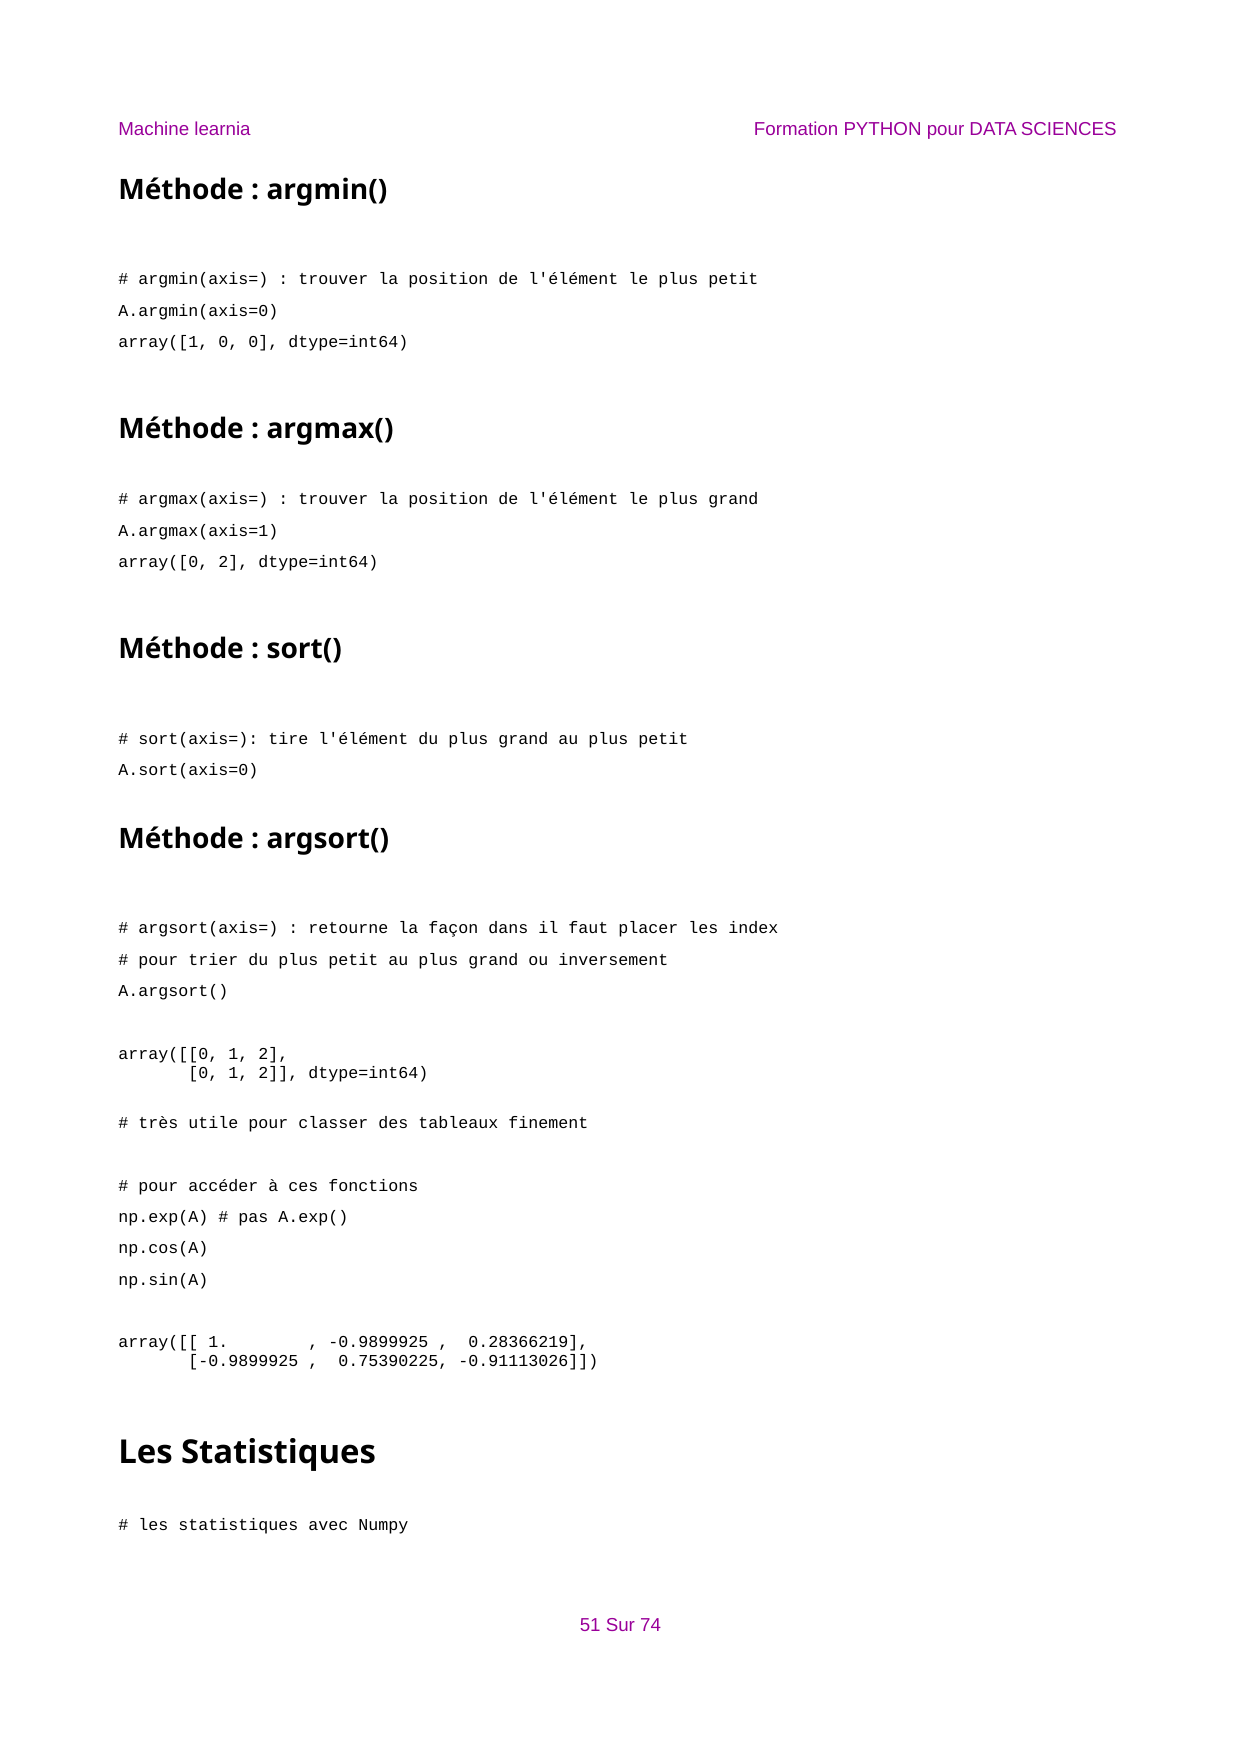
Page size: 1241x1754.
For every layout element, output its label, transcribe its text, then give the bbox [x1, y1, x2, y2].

text # argmax(axis=) : trouver la position de l'élément le plus grand [118, 491, 1122, 510]
text np.cos(A) [118, 1240, 1122, 1259]
text A.argsort() [118, 983, 1122, 1001]
text # les statistiques avec Numpy [118, 1516, 1122, 1535]
subtitle Les Statistiques [118, 1428, 1122, 1473]
text array([1, 0, 0], dtype=int64) [118, 333, 1122, 352]
text np.exp(A) # pas A.exp() [118, 1208, 1122, 1227]
text # argmin(axis=) : trouver la position de l'élément le plus petit [118, 271, 1122, 290]
text [-0.9899925 , 0.75390225, -0.91113026]]) [118, 1353, 1122, 1372]
subtitle Méthode : argmin() [118, 169, 1122, 207]
subtitle Méthode : argmax() [118, 409, 1122, 447]
text np.sin(A) [118, 1271, 1122, 1290]
subtitle Méthode : argsort() [118, 818, 1122, 857]
text # pour trier du plus petit au plus grand ou inversement [118, 951, 1122, 970]
text # pour accéder à ces fonctions [118, 1177, 1122, 1196]
text # sort(axis=): tire l'élément du plus grand au plus petit [118, 731, 1122, 749]
text array([0, 2], dtype=int64) [118, 554, 1122, 572]
text [0, 1, 2]], dtype=int64) [118, 1064, 1122, 1083]
subtitle Méthode : sort() [118, 629, 1122, 667]
text A.argmax(axis=1) [118, 522, 1122, 541]
text A.argmin(axis=0) [118, 302, 1122, 321]
text array([[0, 1, 2], [118, 1045, 1122, 1064]
text A.sort(axis=0) [118, 762, 1122, 781]
text array([[ 1. , -0.9899925 , 0.28366219], [118, 1334, 1122, 1353]
text # très utile pour classer des tableaux finement [118, 1114, 1122, 1133]
text # argsort(axis=) : retourne la façon dans il faut placer les index [118, 920, 1122, 939]
